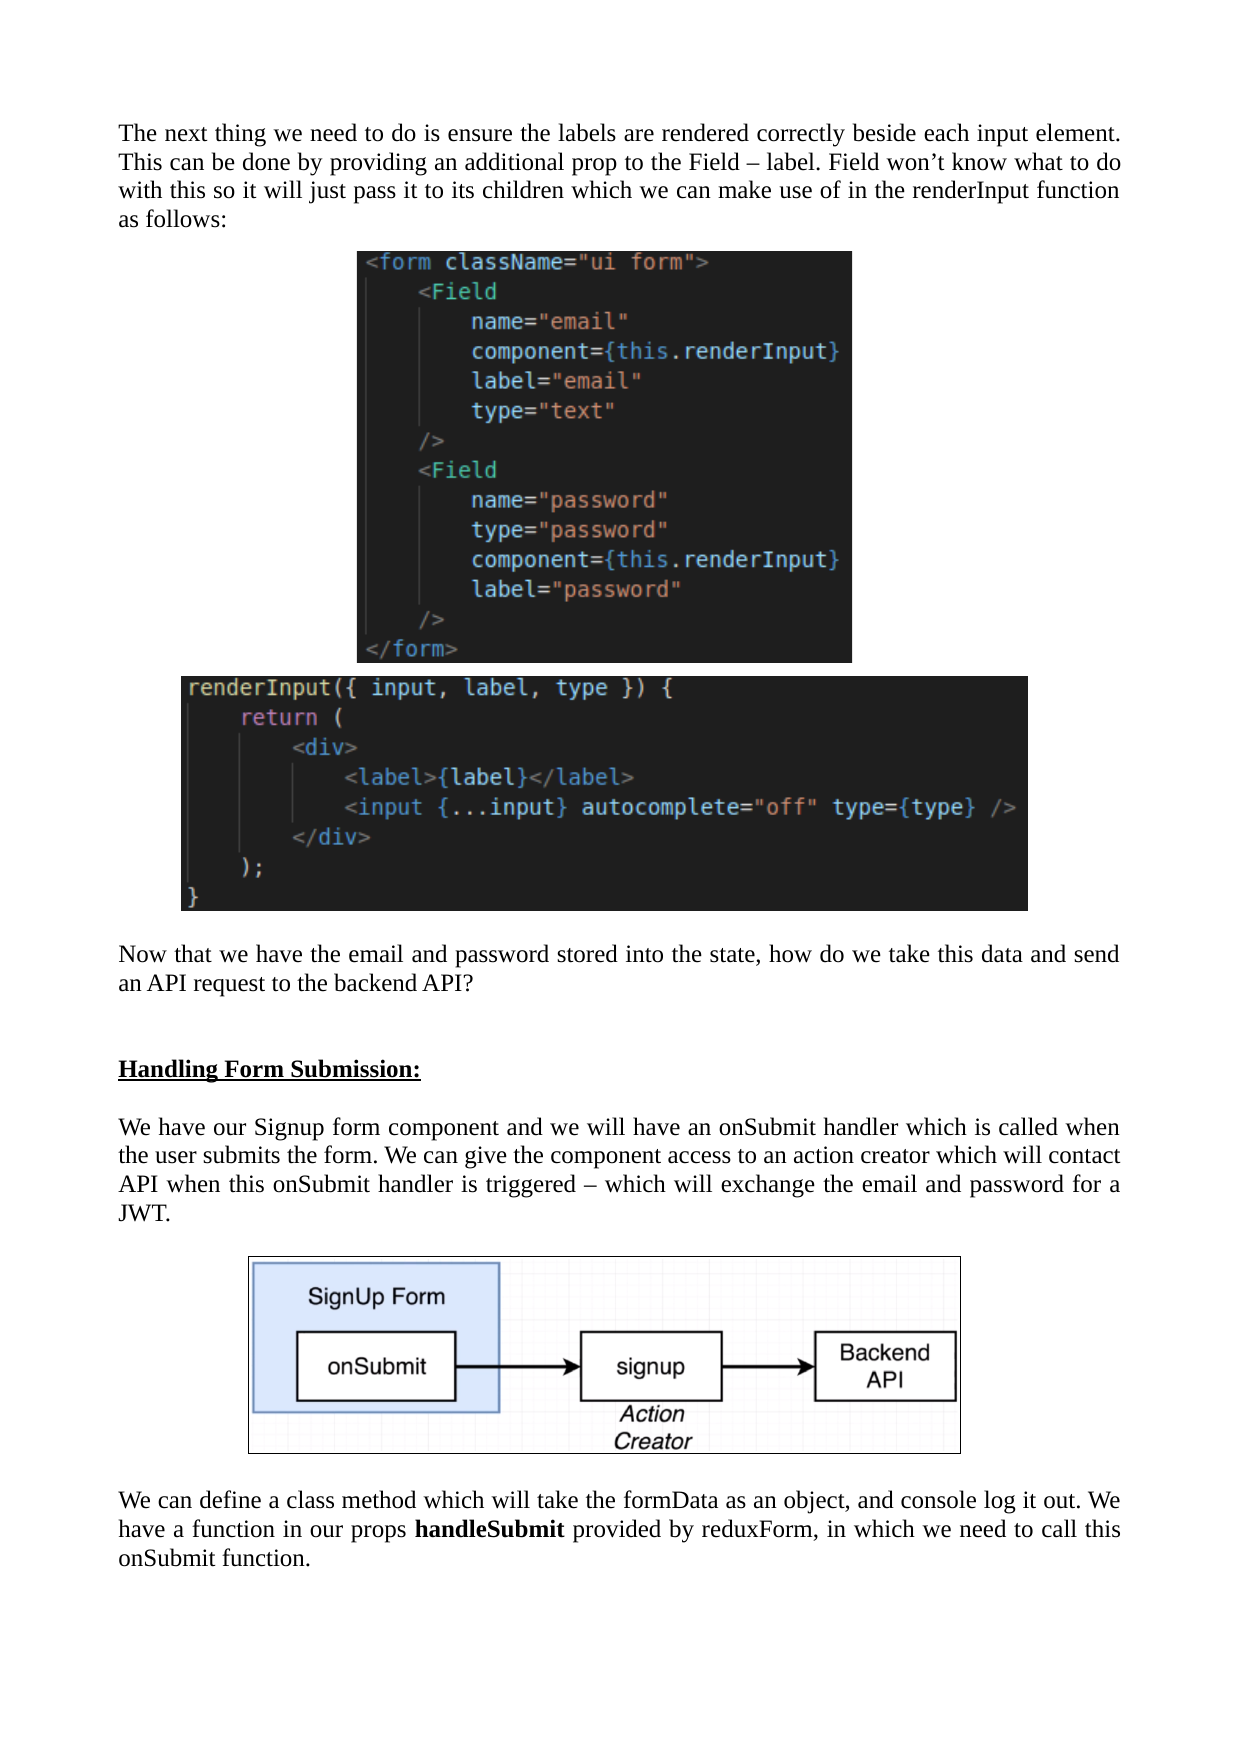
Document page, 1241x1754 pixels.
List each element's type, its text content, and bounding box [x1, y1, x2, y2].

picture [181, 676, 1028, 911]
text Handling Form Submission: [118, 1054, 1122, 1083]
picture [251, 1259, 958, 1451]
picture [356, 251, 853, 663]
text We can define a class method which will take the formData as an object, and console log it out. We have a function in our props handleSubmit provided by reduxForm, in which we need to call this onSubmit function. [118, 1485, 1122, 1572]
text We have our Signup form component and we will have an onSubmit handler which is called when the user submits the form. We can give the component access to an action creator which will contact API when this onSubmit handler is triggered – which will exchange the email and password for a JWT. [118, 1112, 1122, 1227]
text The next thing we need to do is ensure the labels are rendered correctly beside each input element. This can be done by providing an additional prop to the Field – label. Field won’t know what to do with this so it will just pass it to its children which we can make use of in the renderInput function as follows: [118, 118, 1122, 233]
text Now that we have the email and password stored into the state, how do we take this data and send an API request to the backend API? [118, 939, 1122, 997]
